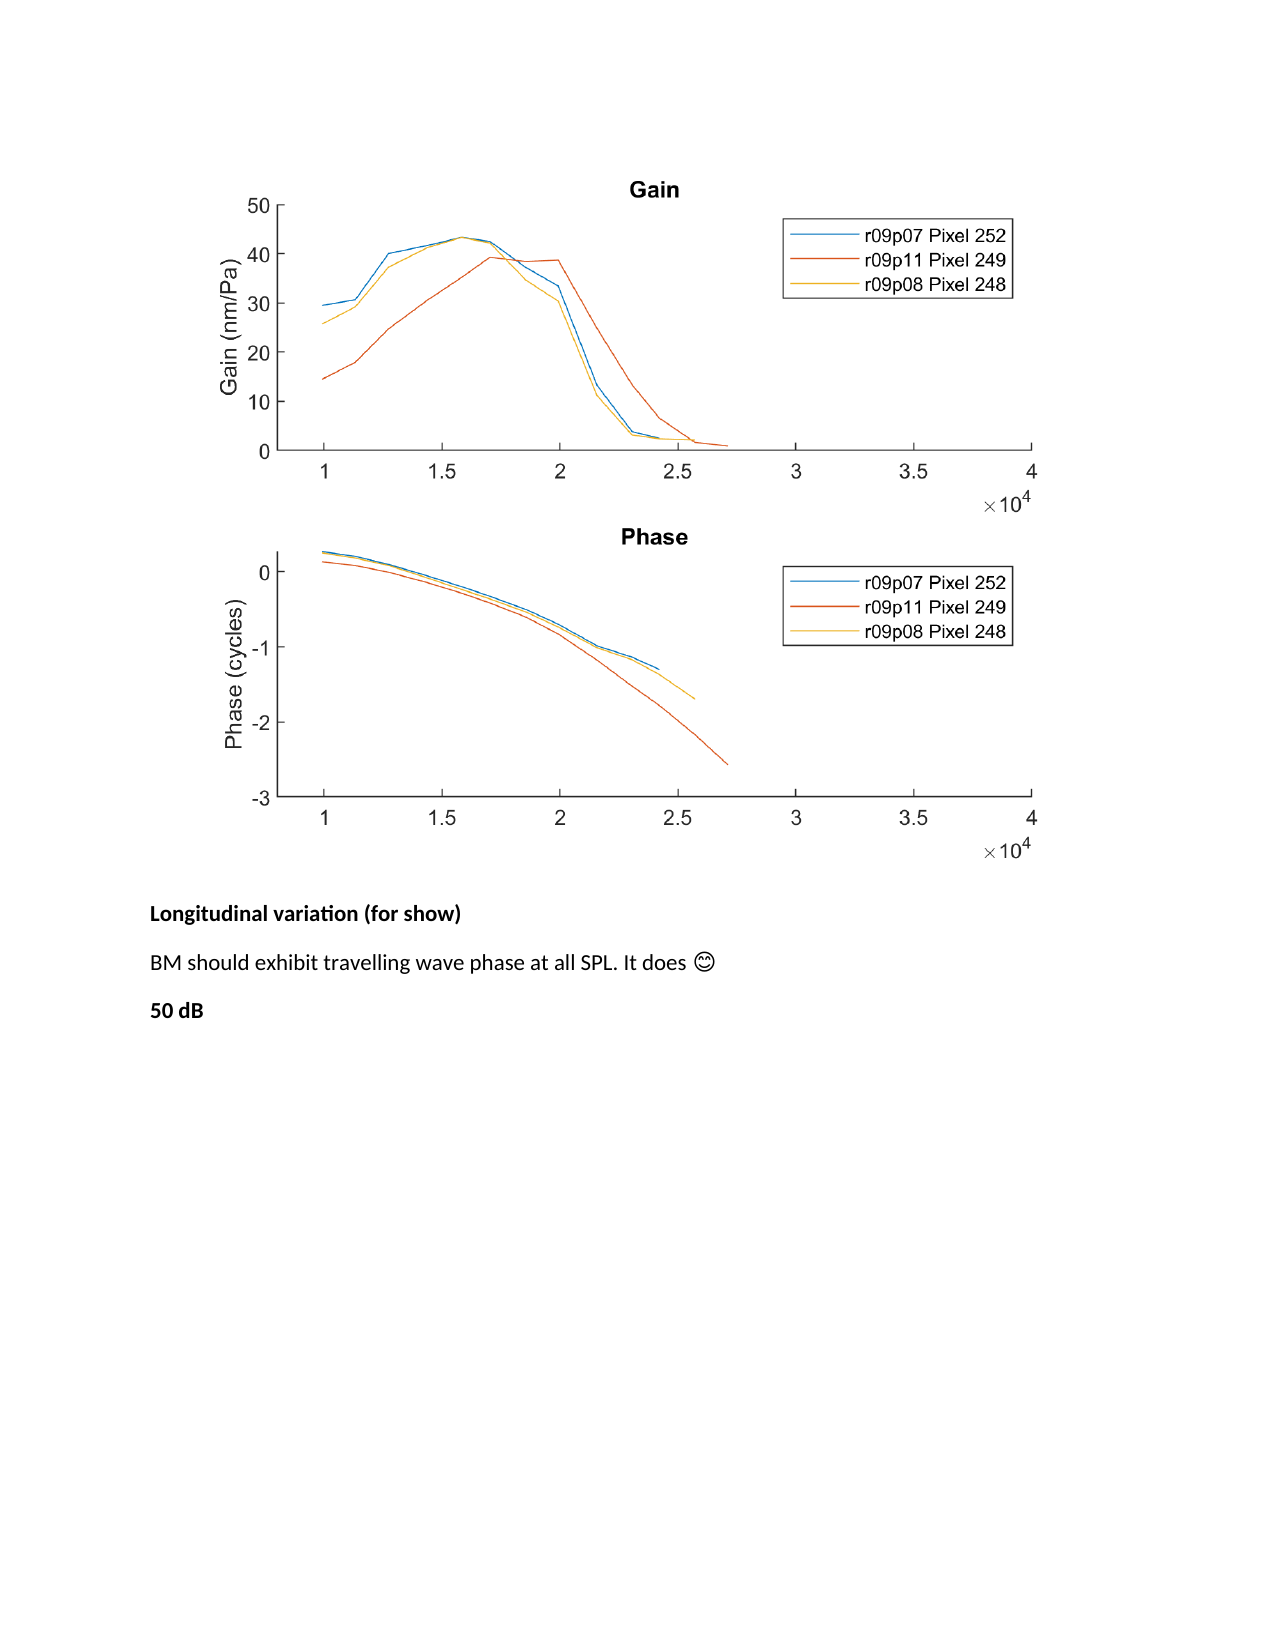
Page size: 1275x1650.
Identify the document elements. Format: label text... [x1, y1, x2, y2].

picture [150, 150, 1124, 881]
text 50 dB [150, 996, 1125, 1024]
text BM should exhibit travelling wave phase at all SPL. It does 😊 [150, 946, 1125, 977]
text Longitudinal variation (for show) [150, 899, 1125, 927]
